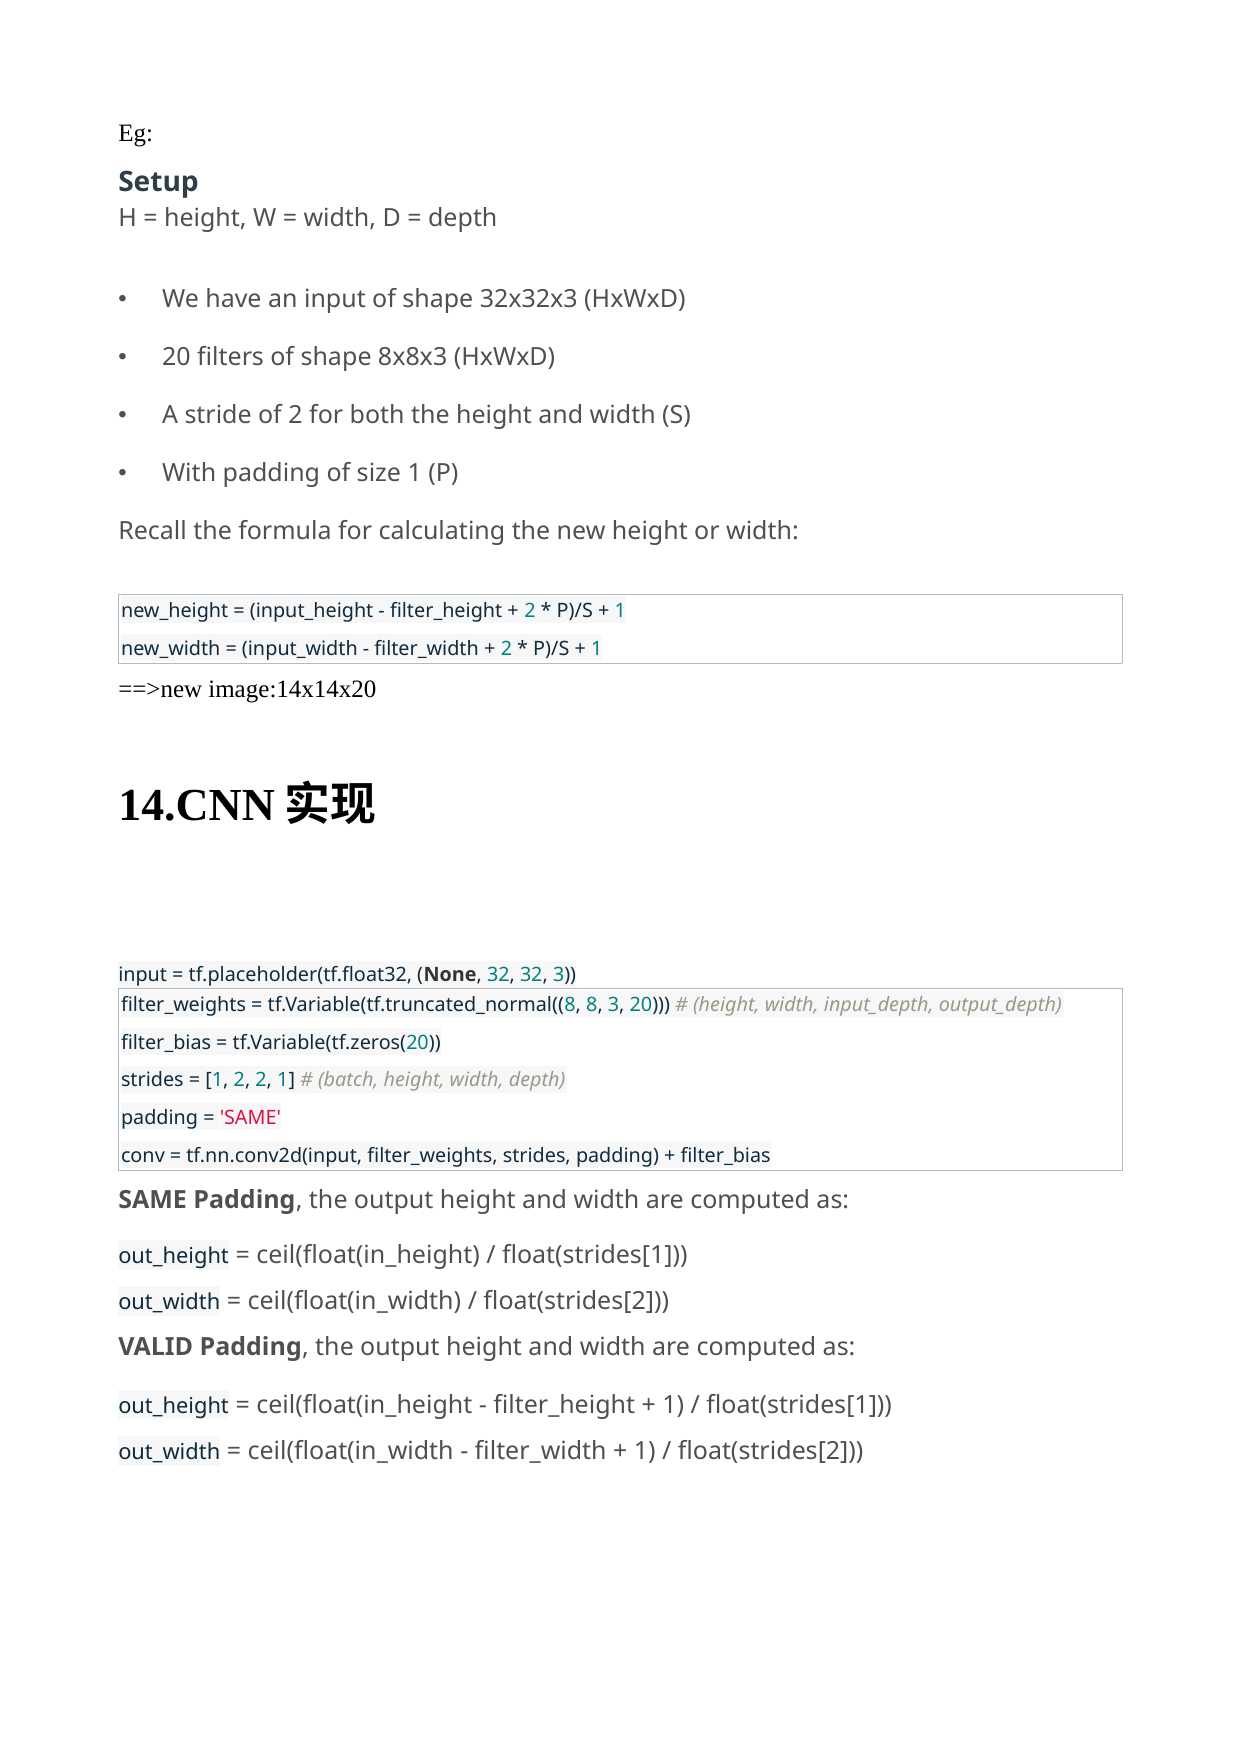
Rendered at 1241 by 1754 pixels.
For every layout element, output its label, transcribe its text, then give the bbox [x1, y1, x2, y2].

subtitle 14.CNN实现 [118, 767, 1122, 833]
text padding = 'SAME' [119, 1101, 1122, 1130]
text filter_bias = tf.Variable(tf.zeros(20)) [119, 1025, 1122, 1055]
text Eg: [118, 118, 1122, 147]
text VALID Padding, the output height and width are computed as: [118, 1329, 1122, 1363]
list With padding of size 1 (P) [118, 454, 1122, 488]
text out_width = ceil(float(in_width - filter_width + 1) / float(strides[2])) [118, 1432, 1122, 1466]
text new_height = (input_height - filter_height + 2 * P)/S + 1 [119, 595, 1122, 623]
text new_width = (input_width - filter_width + 2 * P)/S + 1 [119, 631, 1122, 663]
text out_height = ceil(float(in_height) / float(strides[1])) [118, 1237, 1122, 1271]
text conv = tf.nn.conv2d(input, filter_weights, strides, padding) + filter_bias [119, 1138, 1122, 1170]
text SAME Padding, the output height and width are computed as: [118, 1181, 1122, 1215]
text filter_weights = tf.Variable(tf.truncated_normal((8, 8, 3, 20))) # (height, width, input_depth, output_depth) [119, 989, 1122, 1017]
text Recall the formula for calculating the new height or width: [118, 512, 1122, 546]
text input = tf.placeholder(tf.float32, (None, 32, 32, 3)) [118, 961, 1122, 988]
text strides = [1, 2, 2, 1] # (batch, height, width, depth) [119, 1063, 1122, 1093]
text out_height = ceil(float(in_height - filter_height + 1) / float(strides[1])) [118, 1386, 1122, 1421]
text out_width = ceil(float(in_width) / float(strides[2])) [118, 1283, 1122, 1317]
text ==>new image:14x14x20 [118, 674, 1122, 703]
list 20 filters of shape 8x8x3 (HxWxD) [118, 339, 1122, 373]
list A stride of 2 for both the height and width (S) [118, 397, 1122, 431]
text H = height, W = width, D = depth [118, 200, 1122, 234]
list We have an input of shape 32x32x3 (HxWxD) [118, 281, 1122, 315]
subtitle Setup [118, 161, 1122, 200]
